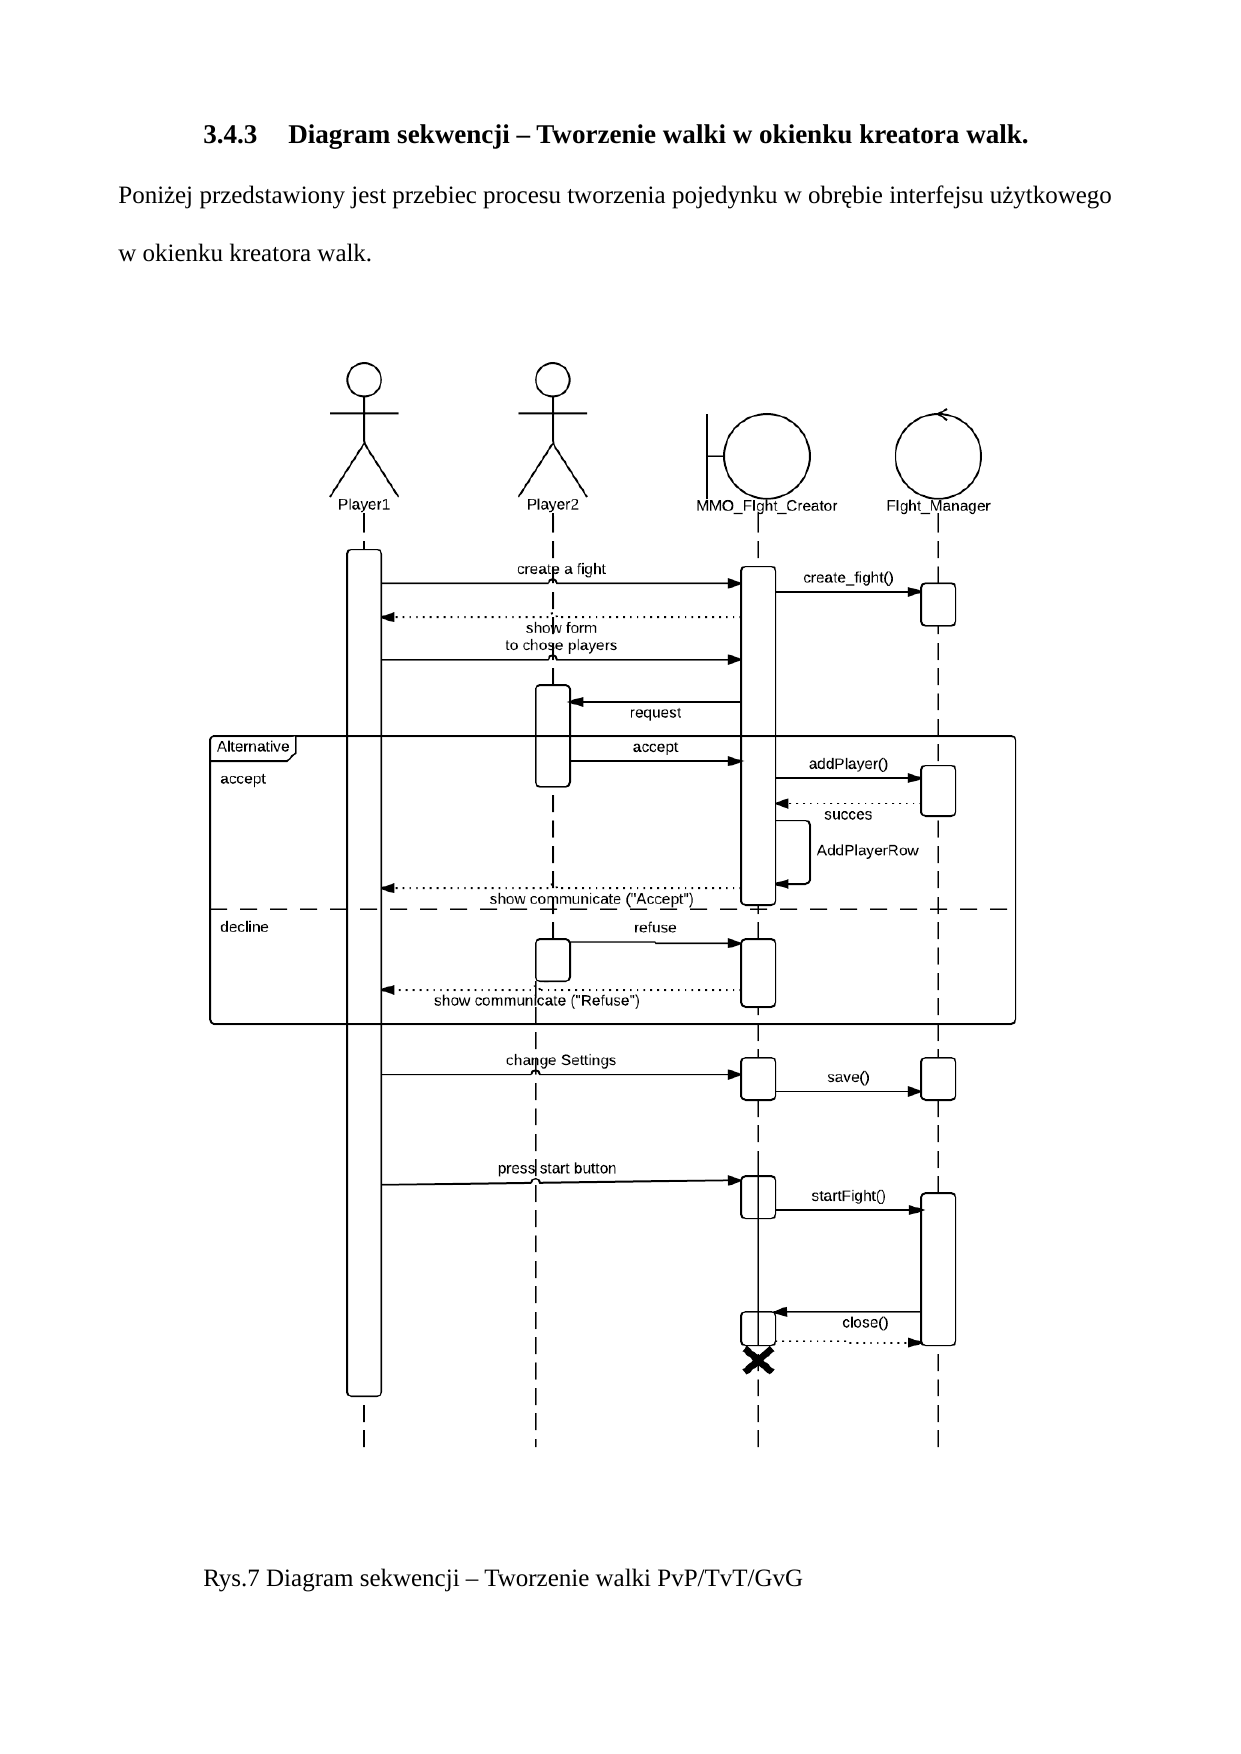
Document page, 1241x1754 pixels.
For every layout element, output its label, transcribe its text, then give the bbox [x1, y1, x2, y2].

text Rys.7 Diagram sekwencji – Tworzenie walki PvP/TvT/GvG [118, 295, 1122, 1591]
picture [141, 295, 1099, 1534]
text Poniżej przedstawiony jest przebiec procesu tworzenia pojedynku w obrębie interfejsu użytkowego w okienku kreatora walk. [118, 180, 1122, 267]
text 3.4.3 Diagram sekwencji – Tworzenie walki w okienku kreatora walk. [118, 118, 1122, 149]
